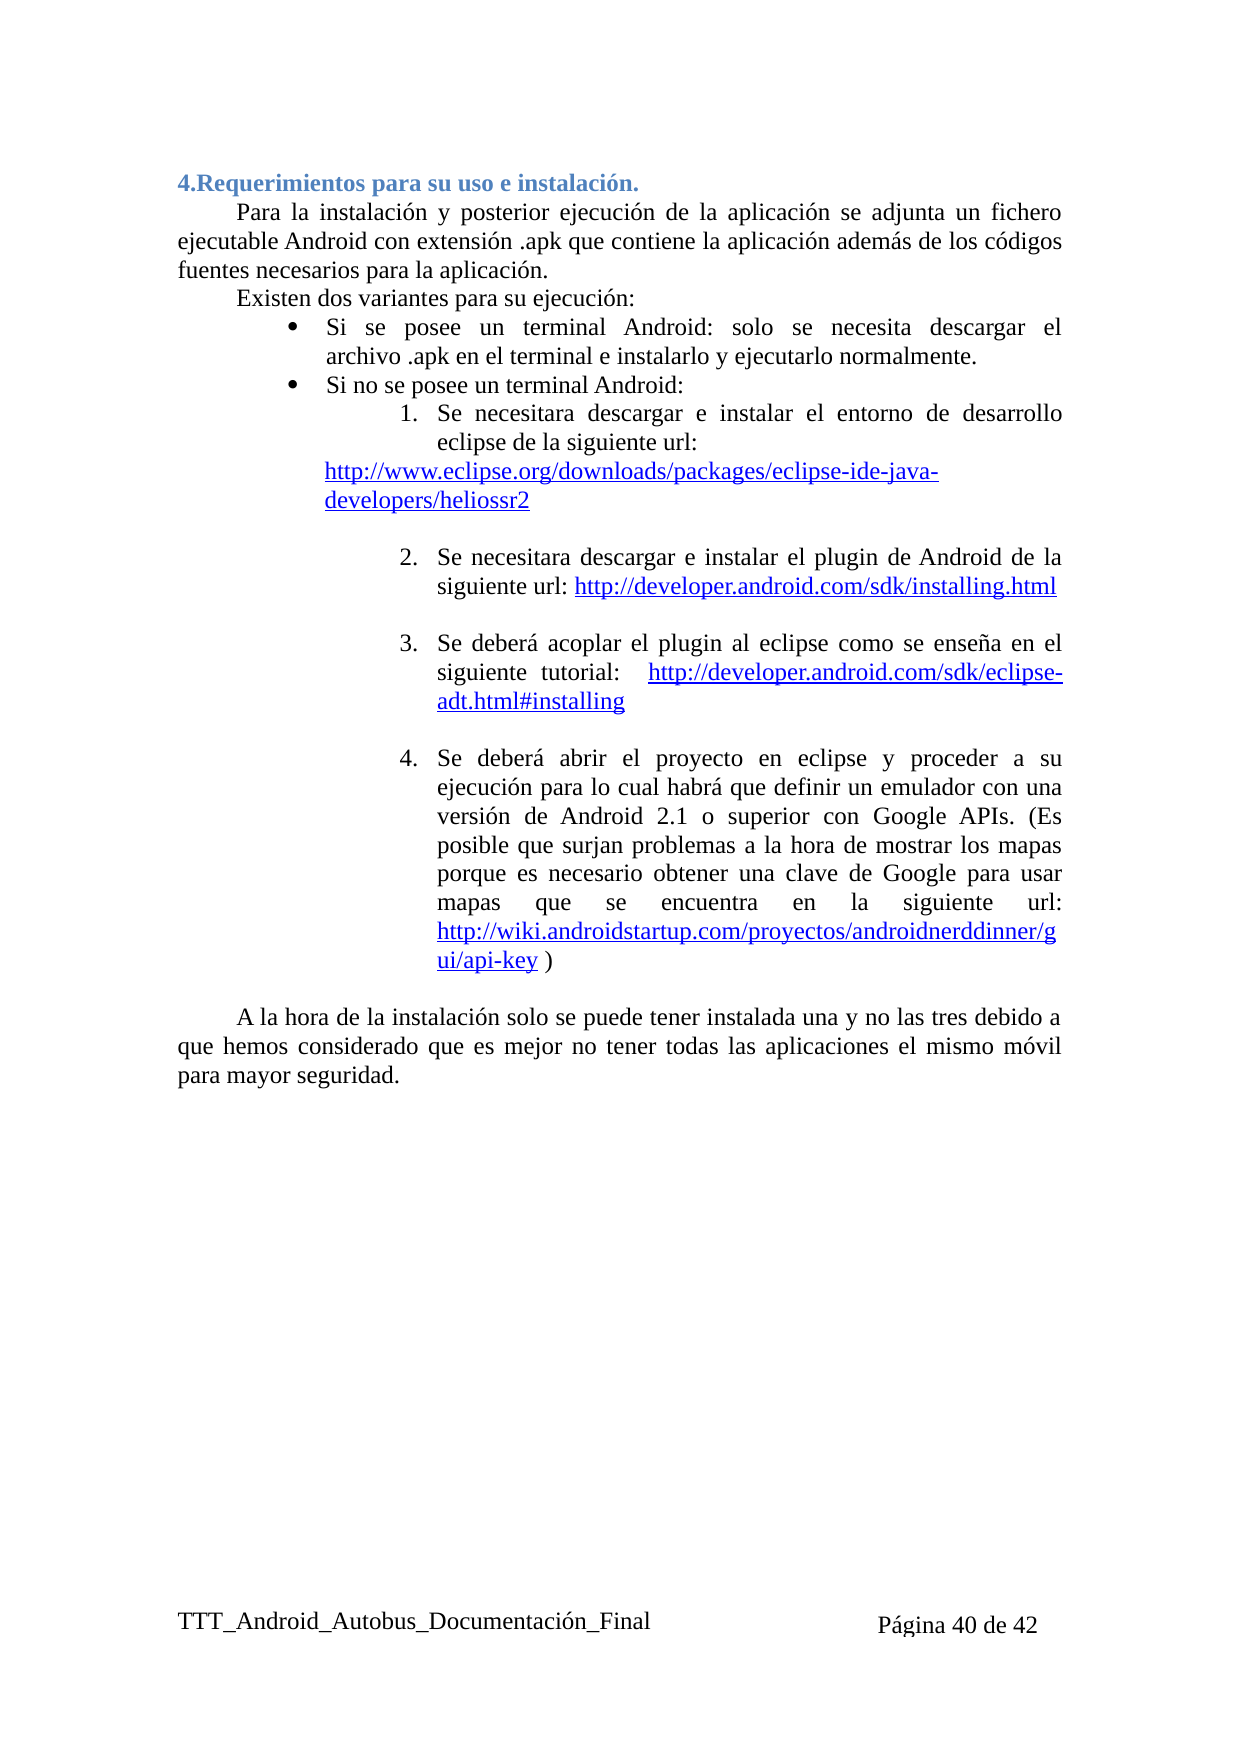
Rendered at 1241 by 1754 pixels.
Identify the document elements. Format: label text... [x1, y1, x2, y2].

list Si se posee un terminal Android: solo se necesita descargar el archivo .apk en el terminal e instalarlo y ejecutarlo normalmente. [288, 312, 1063, 370]
subtitle 4.Requerimientos para su uso e instalación. [177, 168, 1063, 197]
list Se necesitara descargar e instalar el plugin de Android de la siguiente url: http://developer.android.com/sdk/installing.html [399, 542, 1063, 600]
text Para la instalación y posterior ejecución de la aplicación se adjunta un fichero ejecutable Android con extensión .apk que contiene la aplicación además de los códigos fuentes necesarios para la aplicación. [177, 197, 1063, 283]
list Se deberá abrir el proyecto en eclipse y proceder a su ejecución para lo cual habrá que definir un emulador con una versión de Android 2.1 o superior con Google APIs. (Es posible que surjan problemas a la hora de mostrar los mapas porque es necesario obtener una clave de Google para usar mapas que se encuentra en la siguiente url: http://wiki.androidstartup.com/proyectos/androidnerddinner/gui/api-key ) [399, 743, 1063, 973]
list A la hora de la instalación solo se puede tener instalada una y no las tres debido a que hemos considerado que es mejor no tener todas las aplicaciones el mismo móvil para mayor seguridad. [177, 1002, 1063, 1088]
text Existen dos variantes para su ejecución: [177, 283, 1063, 312]
list Se necesitara descargar e instalar el entorno de desarrollo eclipse de la siguiente url: [399, 398, 1063, 456]
list Si no se posee un terminal Android: [288, 370, 1063, 398]
text http://www.eclipse.org/downloads/packages/eclipse-ide-java-developers/heliossr2 [324, 456, 1063, 513]
list Se deberá acoplar el plugin al eclipse como se enseña en el siguiente tutorial: http://developer.android.com/sdk/eclipse-adt.html#installing [399, 628, 1063, 715]
